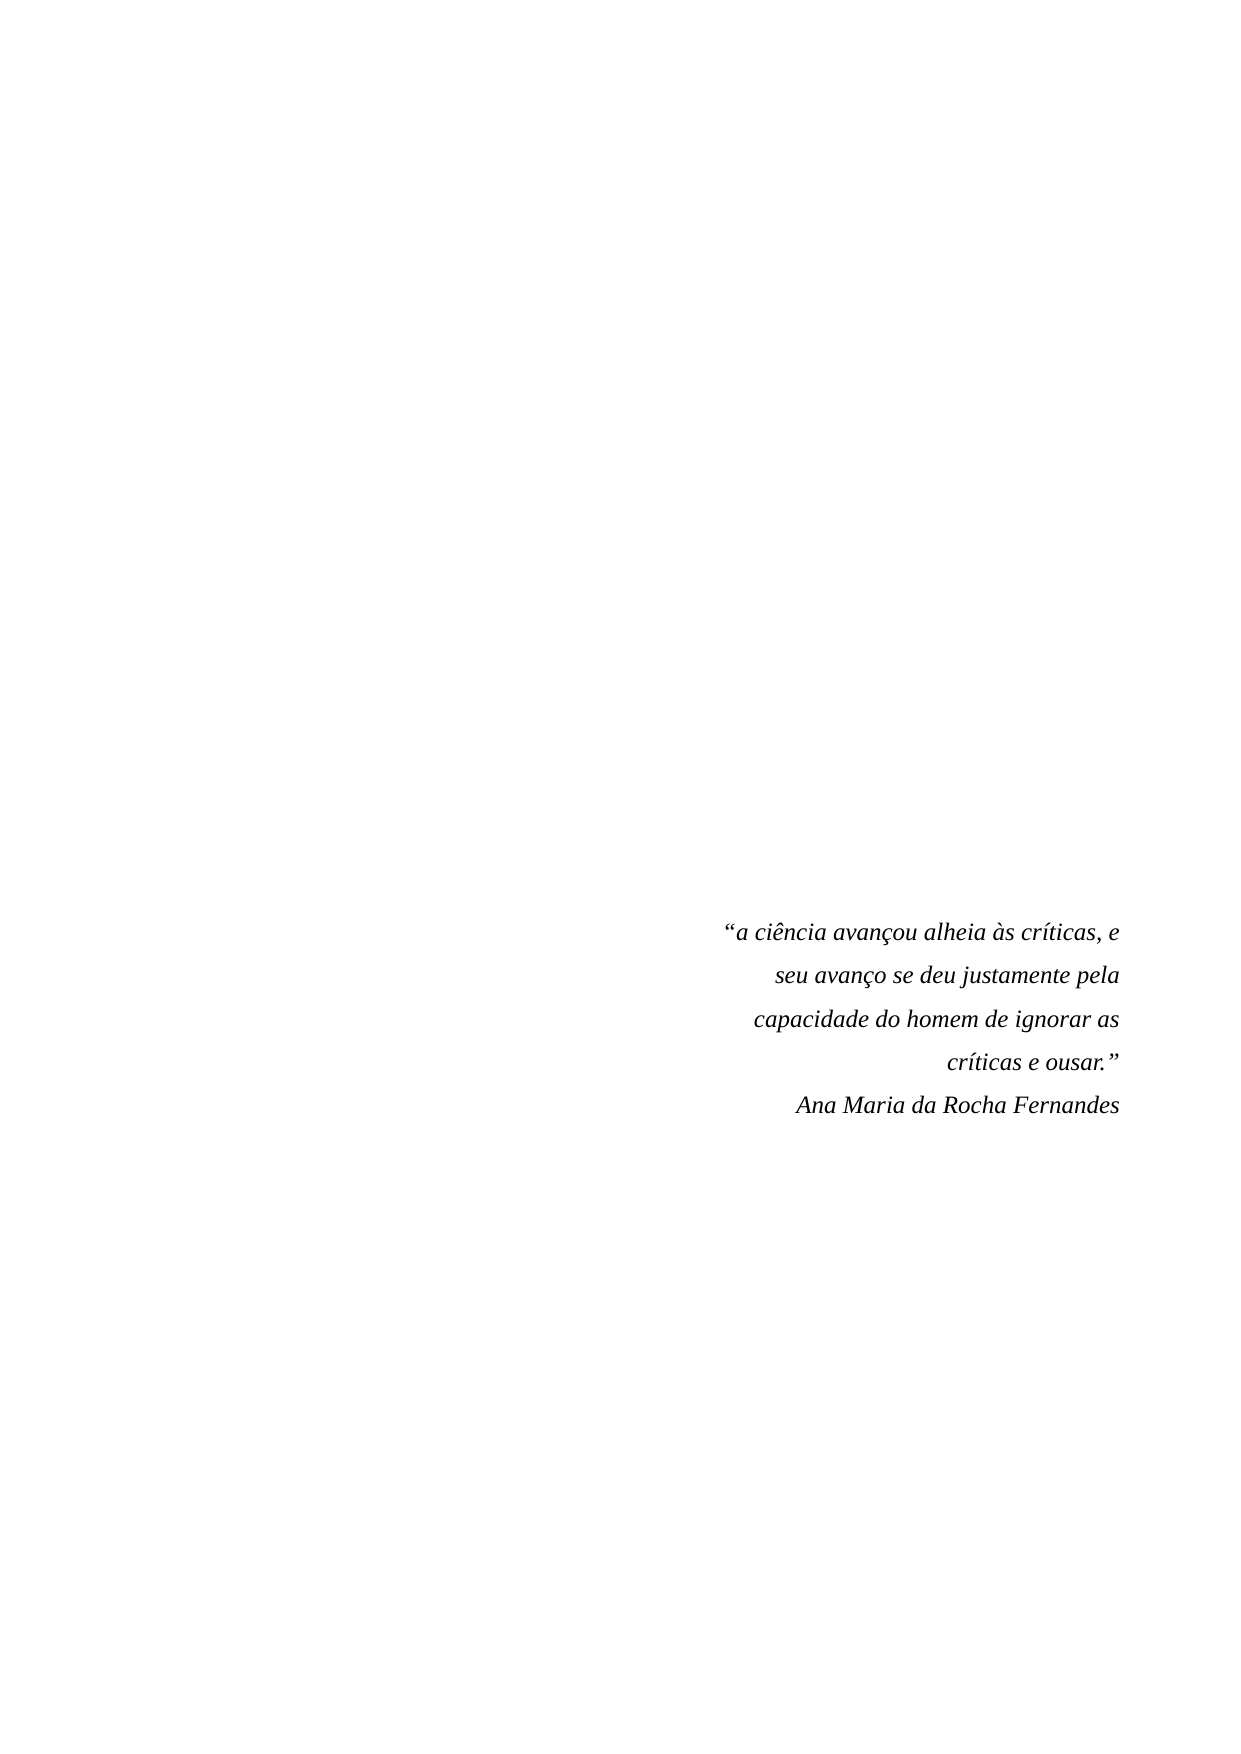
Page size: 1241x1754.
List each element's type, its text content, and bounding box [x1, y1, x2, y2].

text “a ciência avançou alheia às críticas, e seu avanço se deu justamente pela capacidade do homem de ignorar as críticas e ousar.” [708, 917, 1122, 1076]
text Ana Maria da Rocha Fernandes [708, 1090, 1122, 1119]
